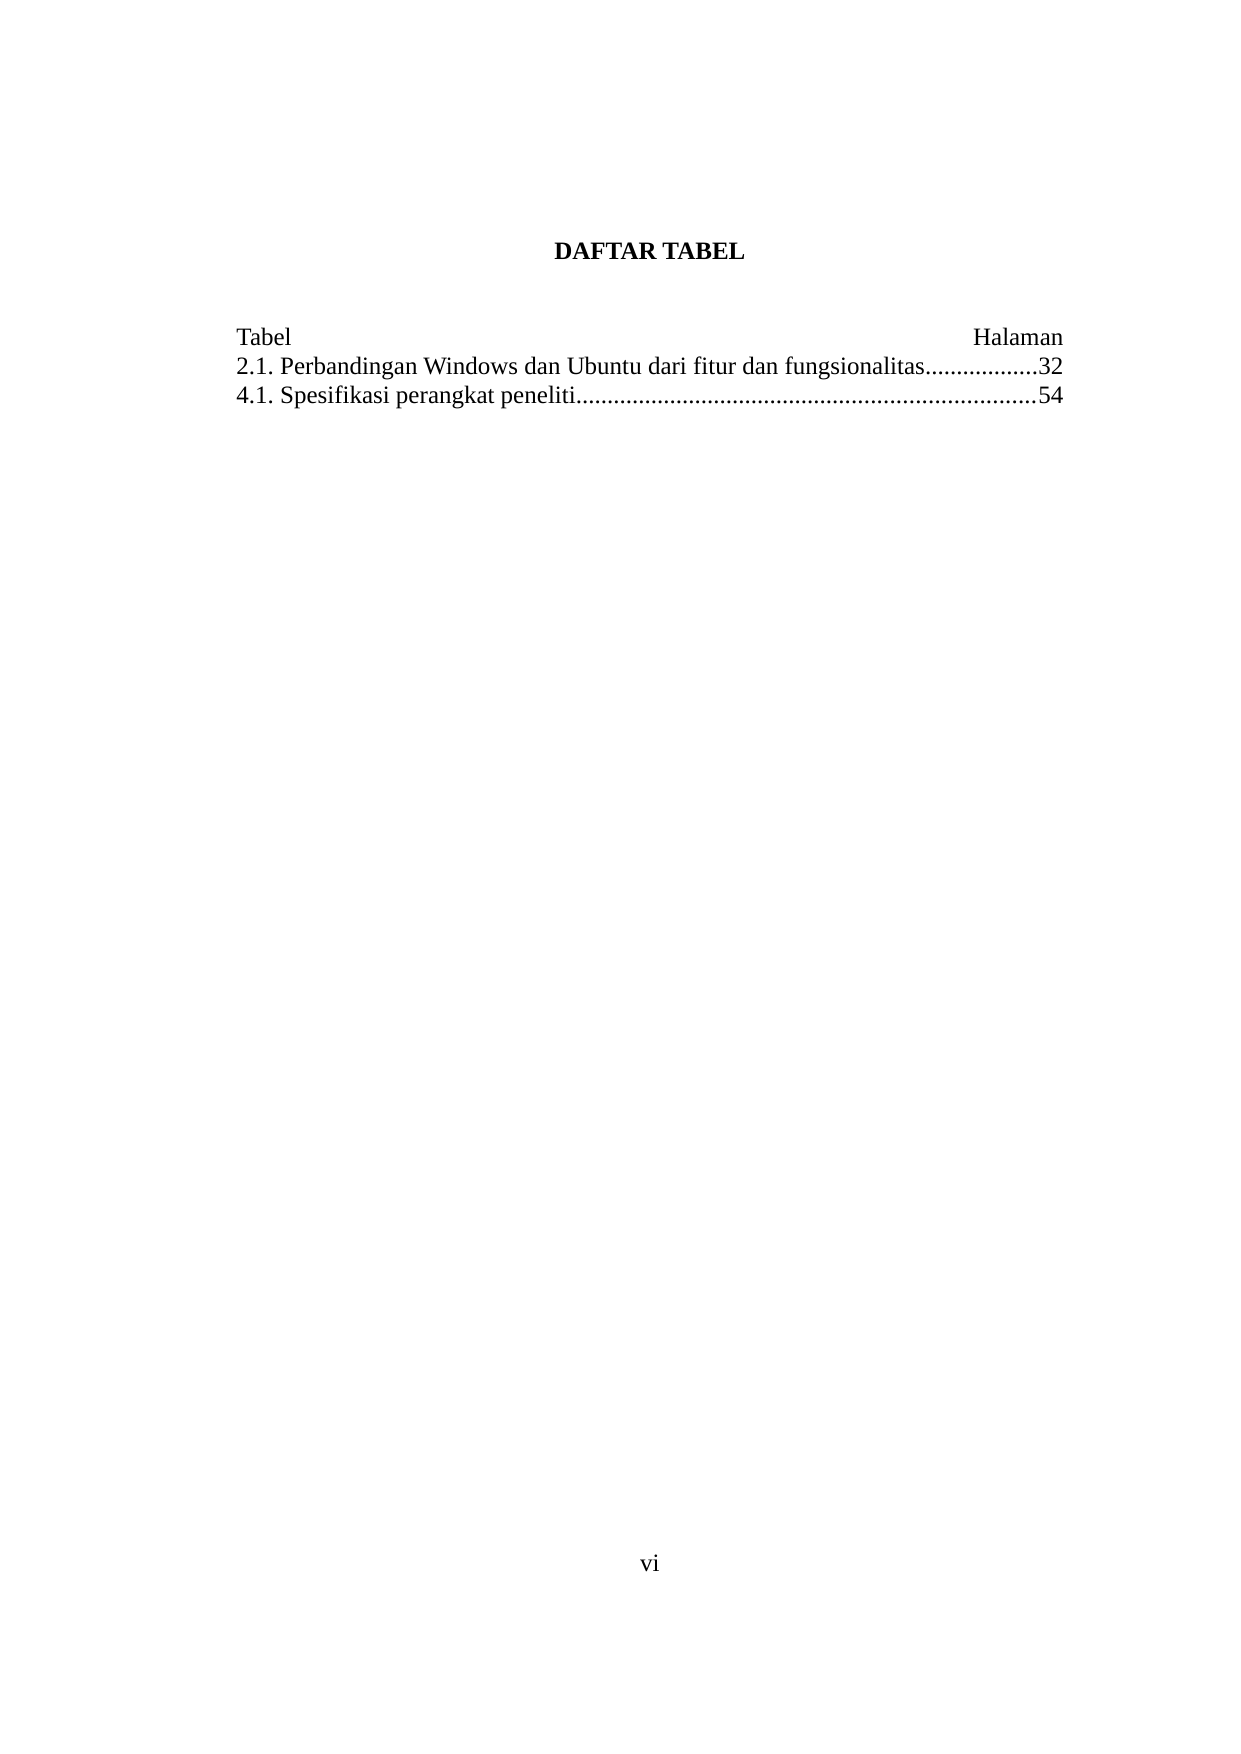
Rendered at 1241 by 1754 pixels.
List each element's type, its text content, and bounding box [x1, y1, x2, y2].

subtitle DAFTAR TABEL [236, 236, 1063, 265]
text 4.1. Spesifikasi perangkat peneliti 54 [236, 380, 1063, 409]
table_header Halaman [650, 323, 1063, 351]
text 2.1. Perbandingan Windows dan Ubuntu dari fitur dan fungsionalitas 32 [236, 351, 1063, 380]
table_header Tabel [236, 323, 649, 351]
